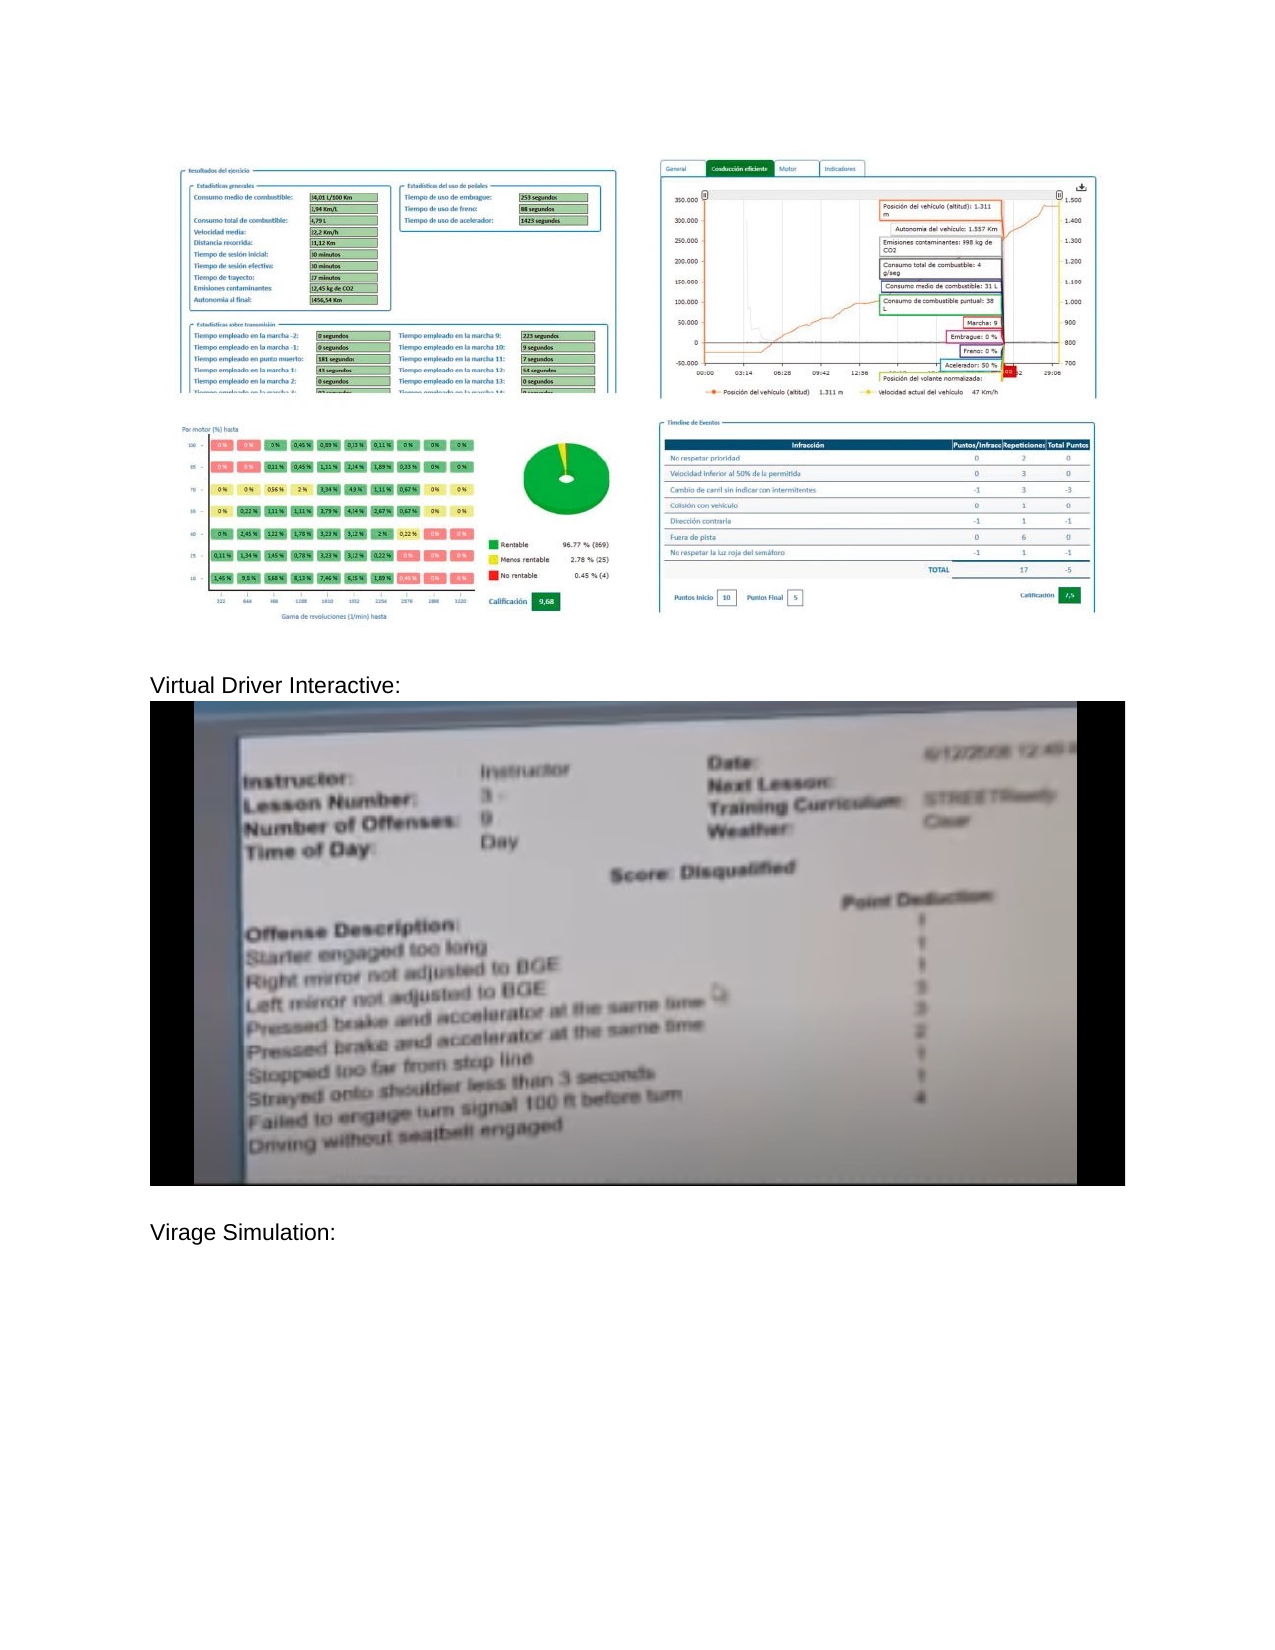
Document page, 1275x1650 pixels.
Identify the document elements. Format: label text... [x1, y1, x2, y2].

picture [150, 150, 1125, 638]
picture [150, 701, 1125, 1186]
text Virtual Driver Interactive: [150, 672, 1125, 698]
text Virage Simulation: [150, 1219, 1125, 1246]
